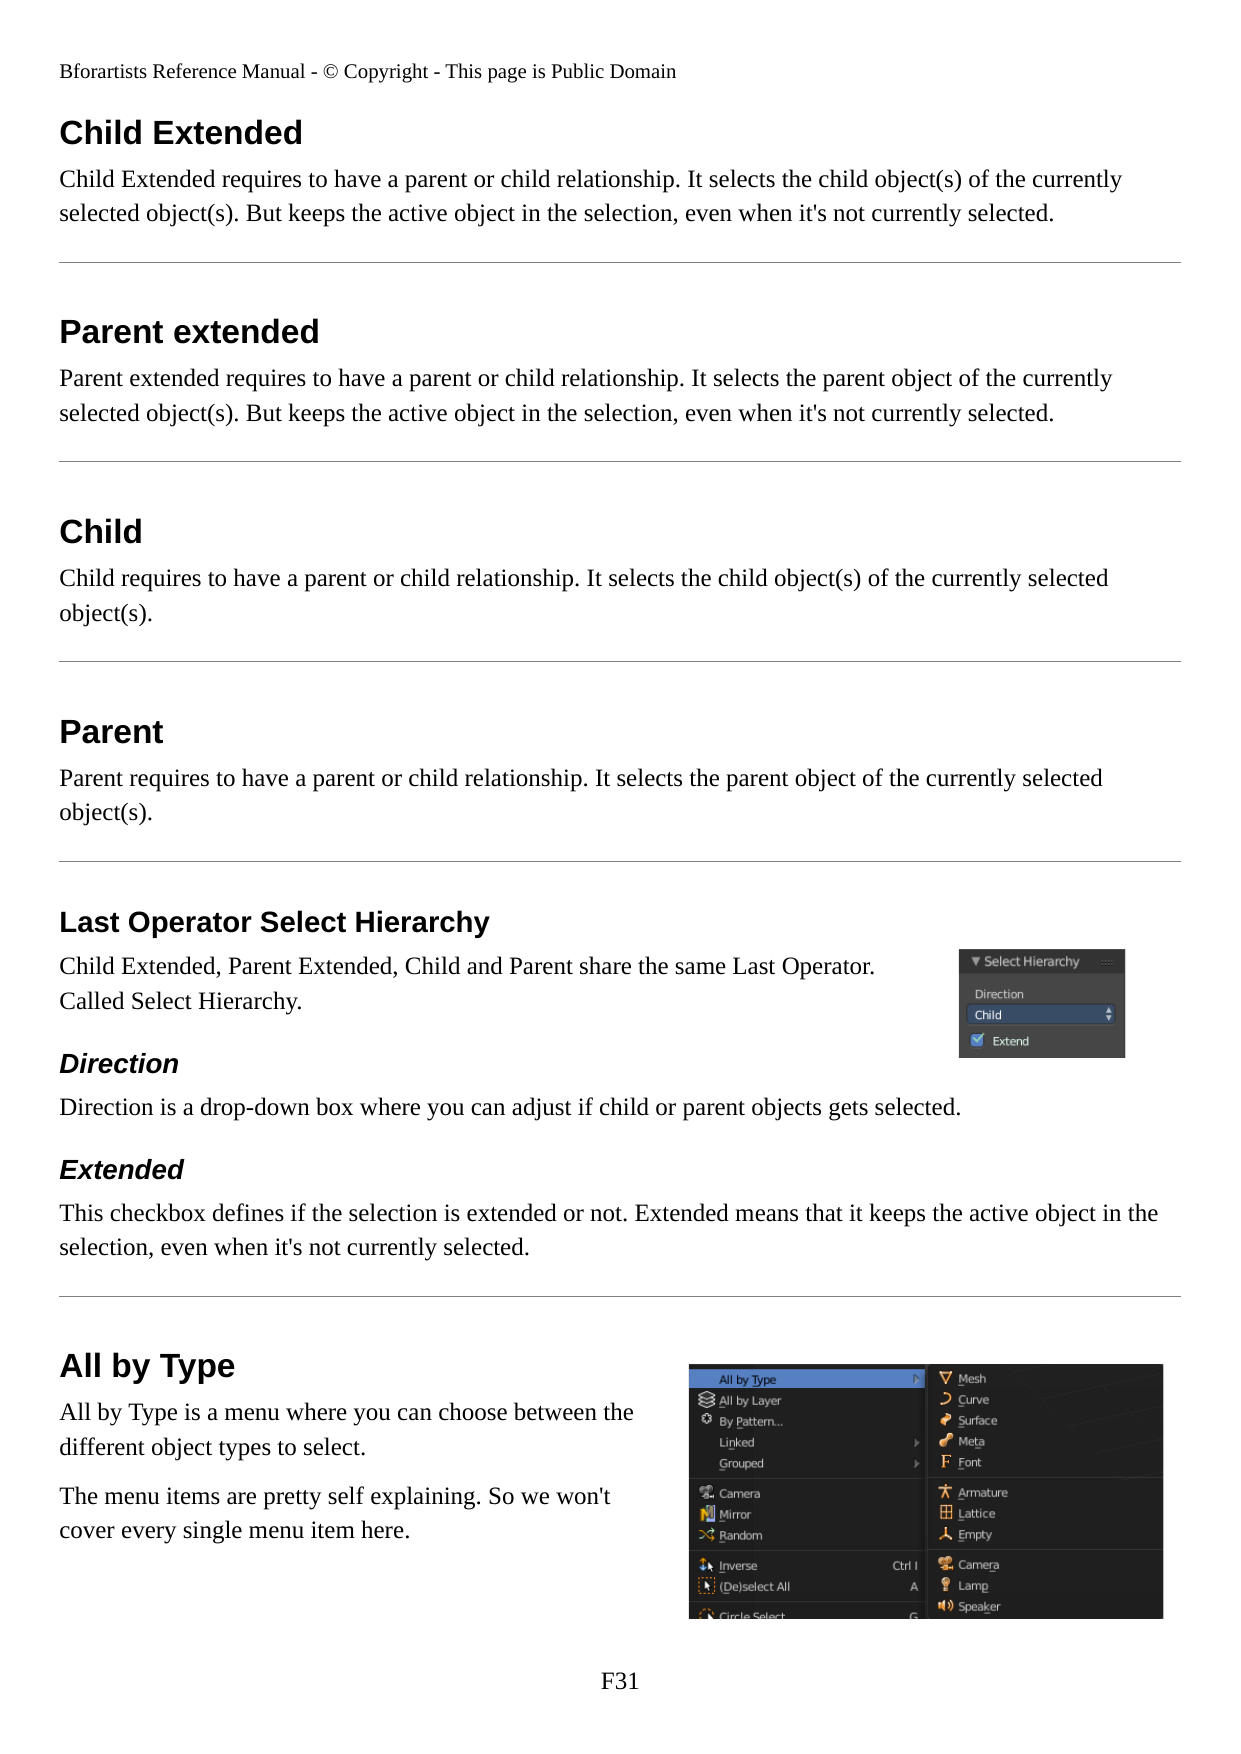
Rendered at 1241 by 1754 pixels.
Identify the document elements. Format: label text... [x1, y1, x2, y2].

subtitle Direction [59, 1047, 1181, 1079]
text This checkbox defines if the selection is extended or not. Extended means that it keeps the active object in the selection, even when it's not currently selected. [59, 1198, 1181, 1261]
text The menu items are pretty self explaining. So we won't cover every single menu item here. [59, 1481, 688, 1544]
subtitle Parent [59, 712, 1181, 750]
subtitle Child Extended [59, 113, 1181, 151]
text Direction is a drop-down box where you can adjust if child or parent objects gets selected. [59, 1092, 1181, 1121]
text [1126, 951, 1181, 1014]
picture [958, 949, 1126, 1058]
text Parent extended requires to have a parent or child relationship. It selects the parent object of the currently selected object(s). But keeps the active object in the selection, even when it's not currently selected. [59, 363, 1181, 427]
subtitle Last Operator Select Hierarchy [59, 905, 1181, 939]
text Child Extended, Parent Extended, Child and Parent share the same Last Operator. Called Select Hierarchy. [59, 951, 958, 1014]
subtitle All by Type [59, 1346, 1181, 1385]
subtitle Child [59, 512, 1181, 551]
subtitle Parent extended [59, 312, 1181, 351]
subtitle Extended [59, 1153, 1181, 1185]
picture [688, 1364, 1164, 1619]
text Child requires to have a parent or child relationship. It selects the child object(s) of the currently selected object(s). [59, 563, 1181, 626]
text All by Type is a menu where you can choose between the different object types to select. [59, 1397, 688, 1461]
text Child Extended requires to have a parent or child relationship. It selects the child object(s) of the currently selected object(s). But keeps the active object in the selection, even when it's not currently selected. [59, 164, 1181, 227]
text Parent requires to have a parent or child relationship. It selects the parent object of the currently selected object(s). [59, 763, 1181, 826]
